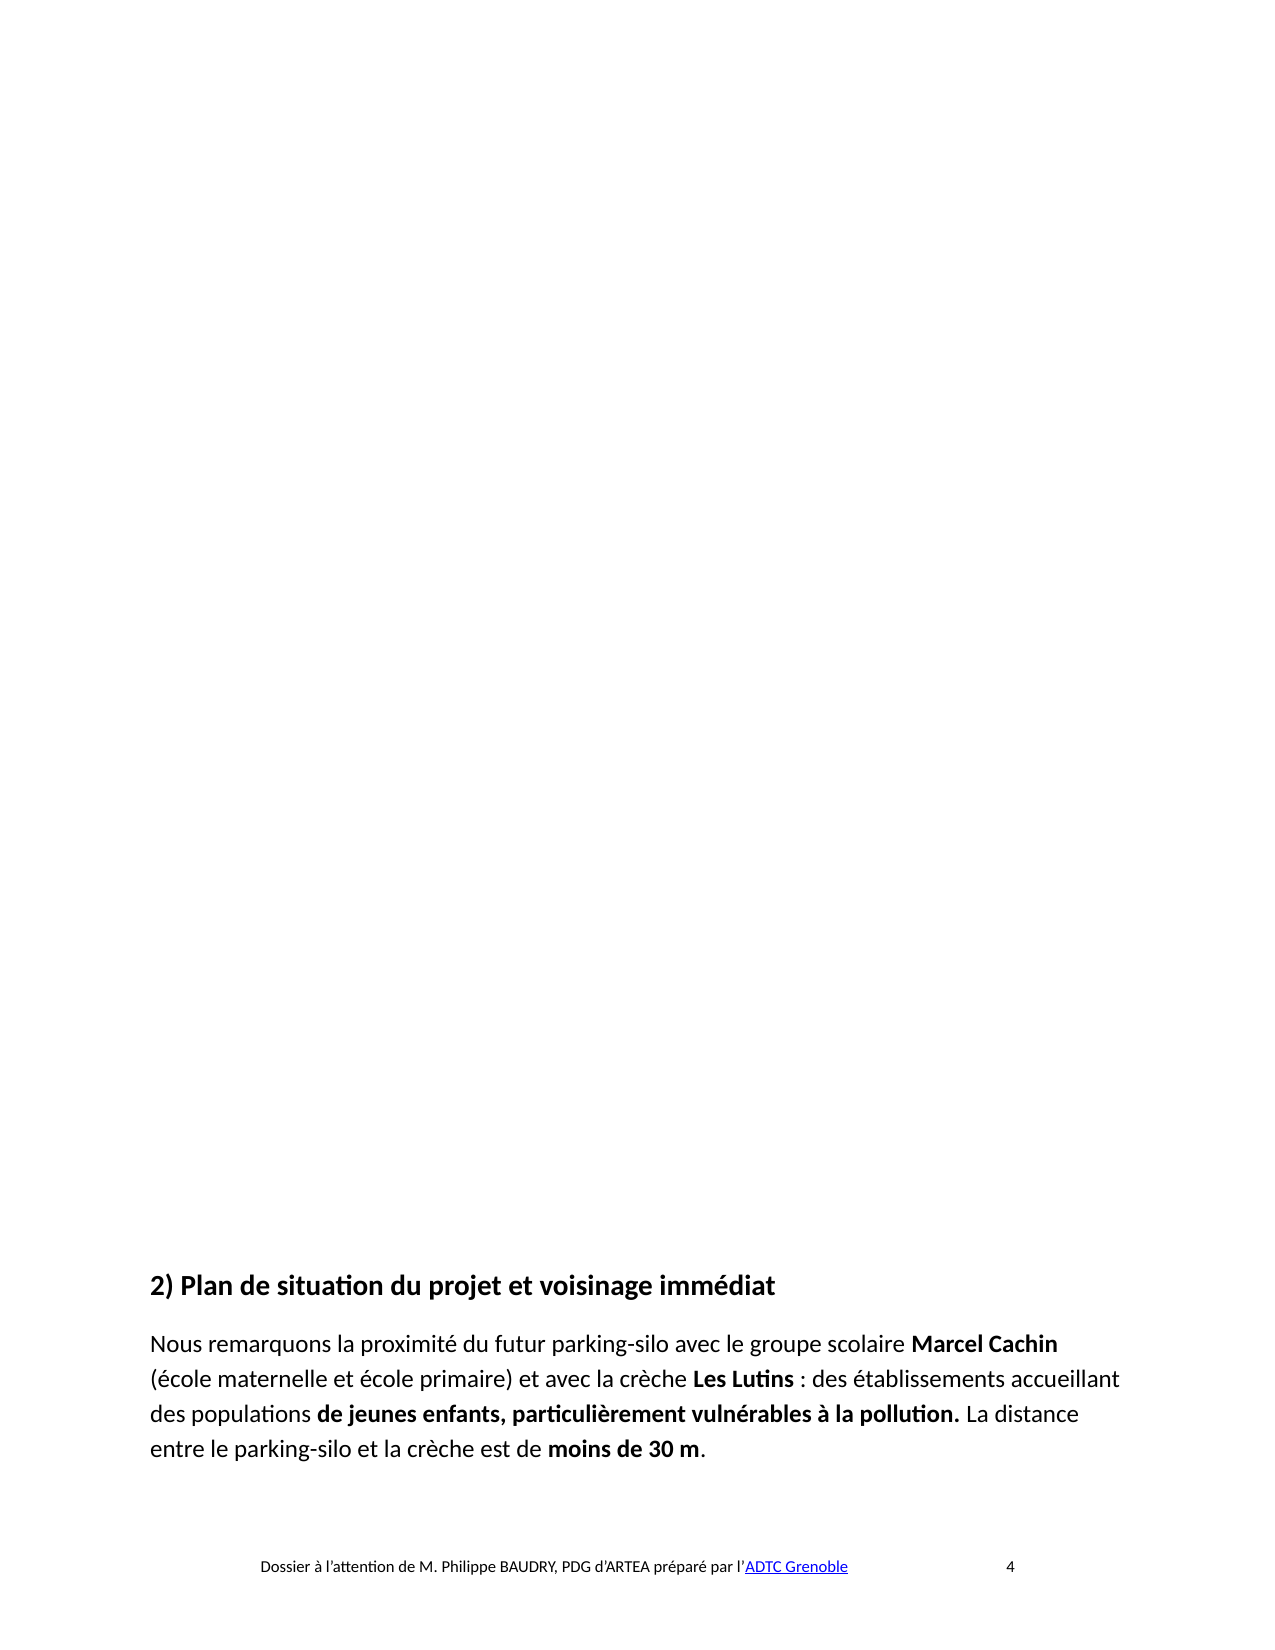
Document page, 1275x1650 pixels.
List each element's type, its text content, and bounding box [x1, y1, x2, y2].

text 2) Plan de situation du projet et voisinage immédiat [150, 1267, 1125, 1302]
text Nous remarquons la proximité du futur parking-silo avec le groupe scolaire Marcel Cachin (école maternelle et école primaire) et avec la crèche Les Lutins : des établissements accueillant des populations de jeunes enfants, particulièrement vulnérables à la pollution. La distance entre le parking-silo et la crèche est de moins de 30 m. [150, 1328, 1125, 1464]
